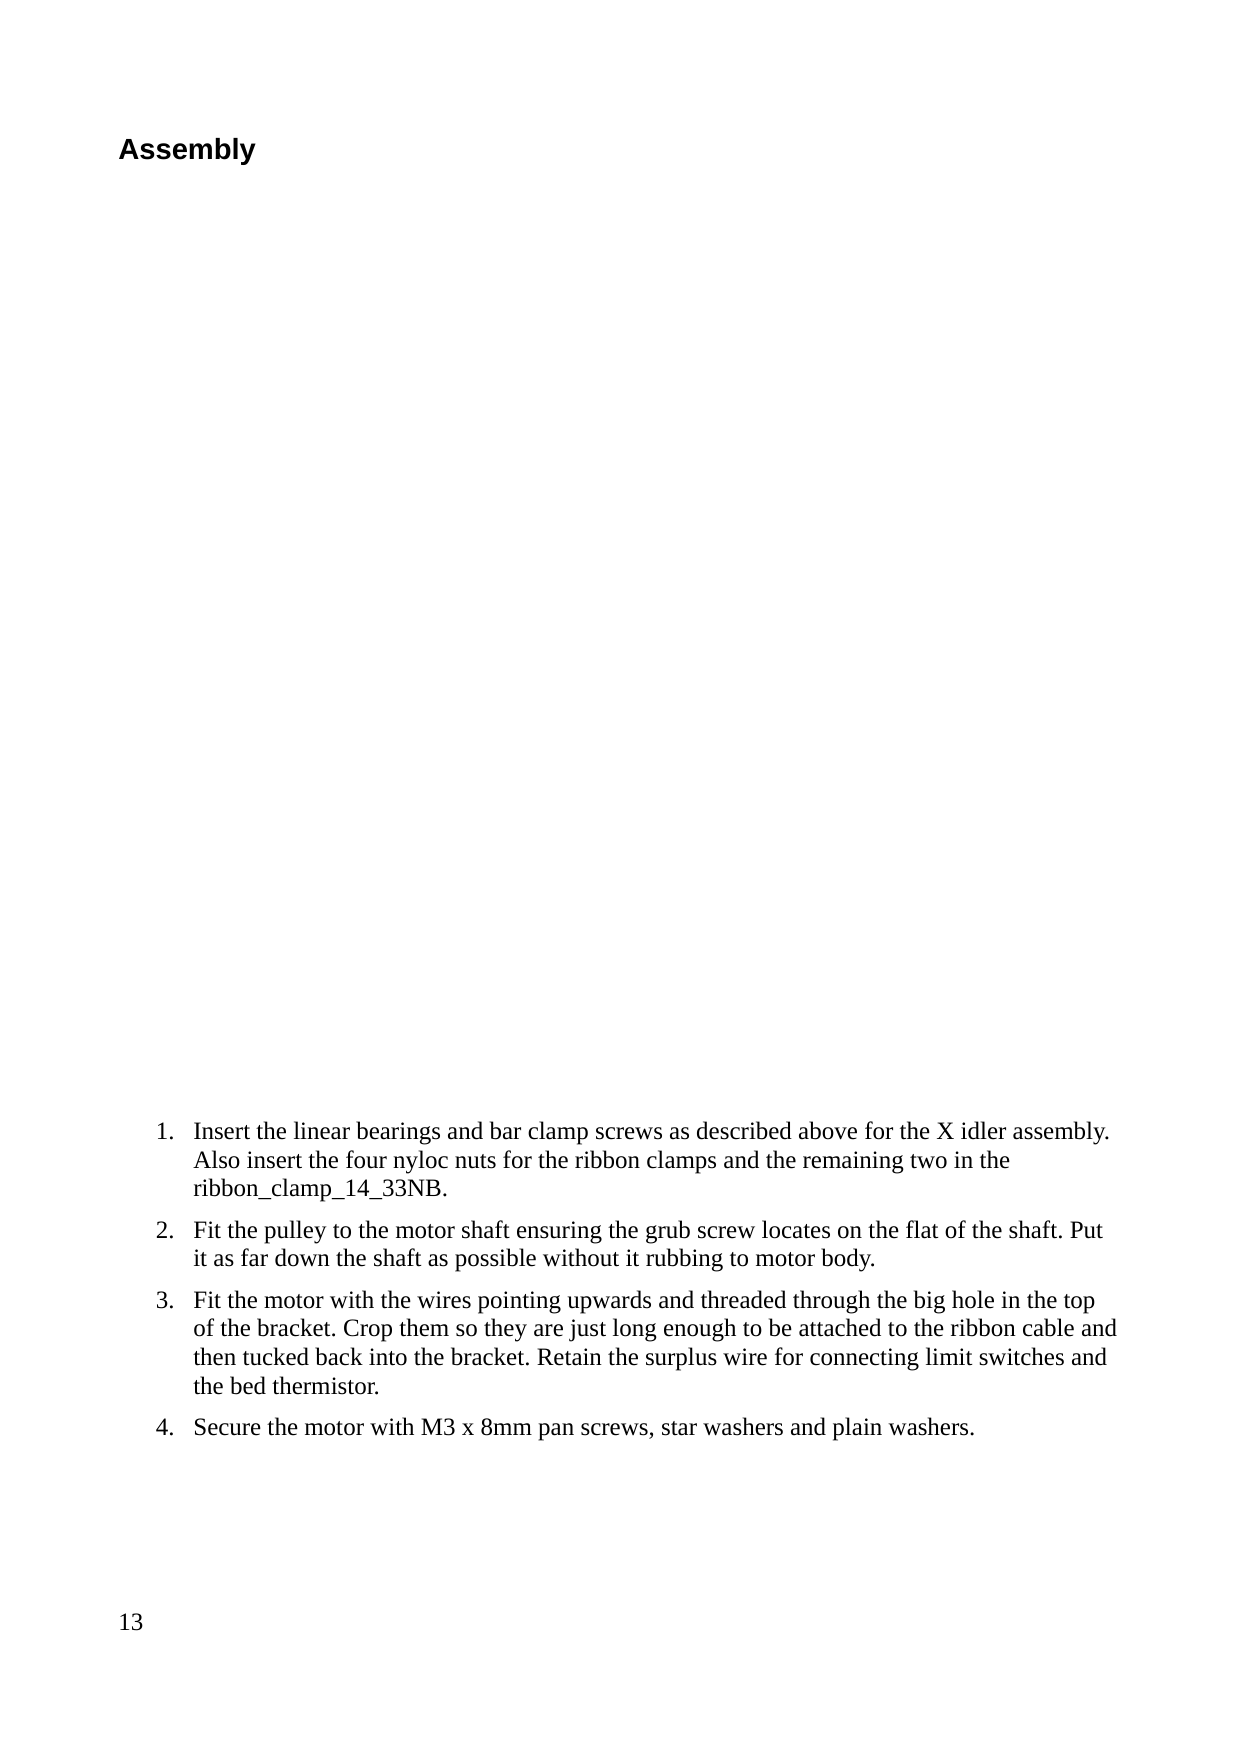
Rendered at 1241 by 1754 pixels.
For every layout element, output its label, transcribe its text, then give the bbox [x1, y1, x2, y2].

list Fit the pulley to the motor shaft ensuring the grub screw locates on the flat of the shaft. Put it as far down the shaft as possible without it rubbing to motor body. [156, 1215, 1122, 1272]
list Secure the motor with M3 x 8mm pan screws, star washers and plain washers. [156, 1412, 1122, 1441]
list Fit the motor with the wires pointing upwards and threaded through the big hole in the top of the bracket. Crop them so they are just long enough to be attached to the ribbon cable and then tucked back into the bracket. Retain the surplus wire for connecting limit switches and the bed thermistor. [156, 1285, 1122, 1400]
list Insert the linear bearings and bar clamp screws as described above for the X idler assembly. Also insert the four nyloc nuts for the ribbon clamps and the remaining two in the ribbon_clamp_14_33NB. [156, 177, 1122, 1202]
subtitle Assembly [118, 132, 1122, 165]
